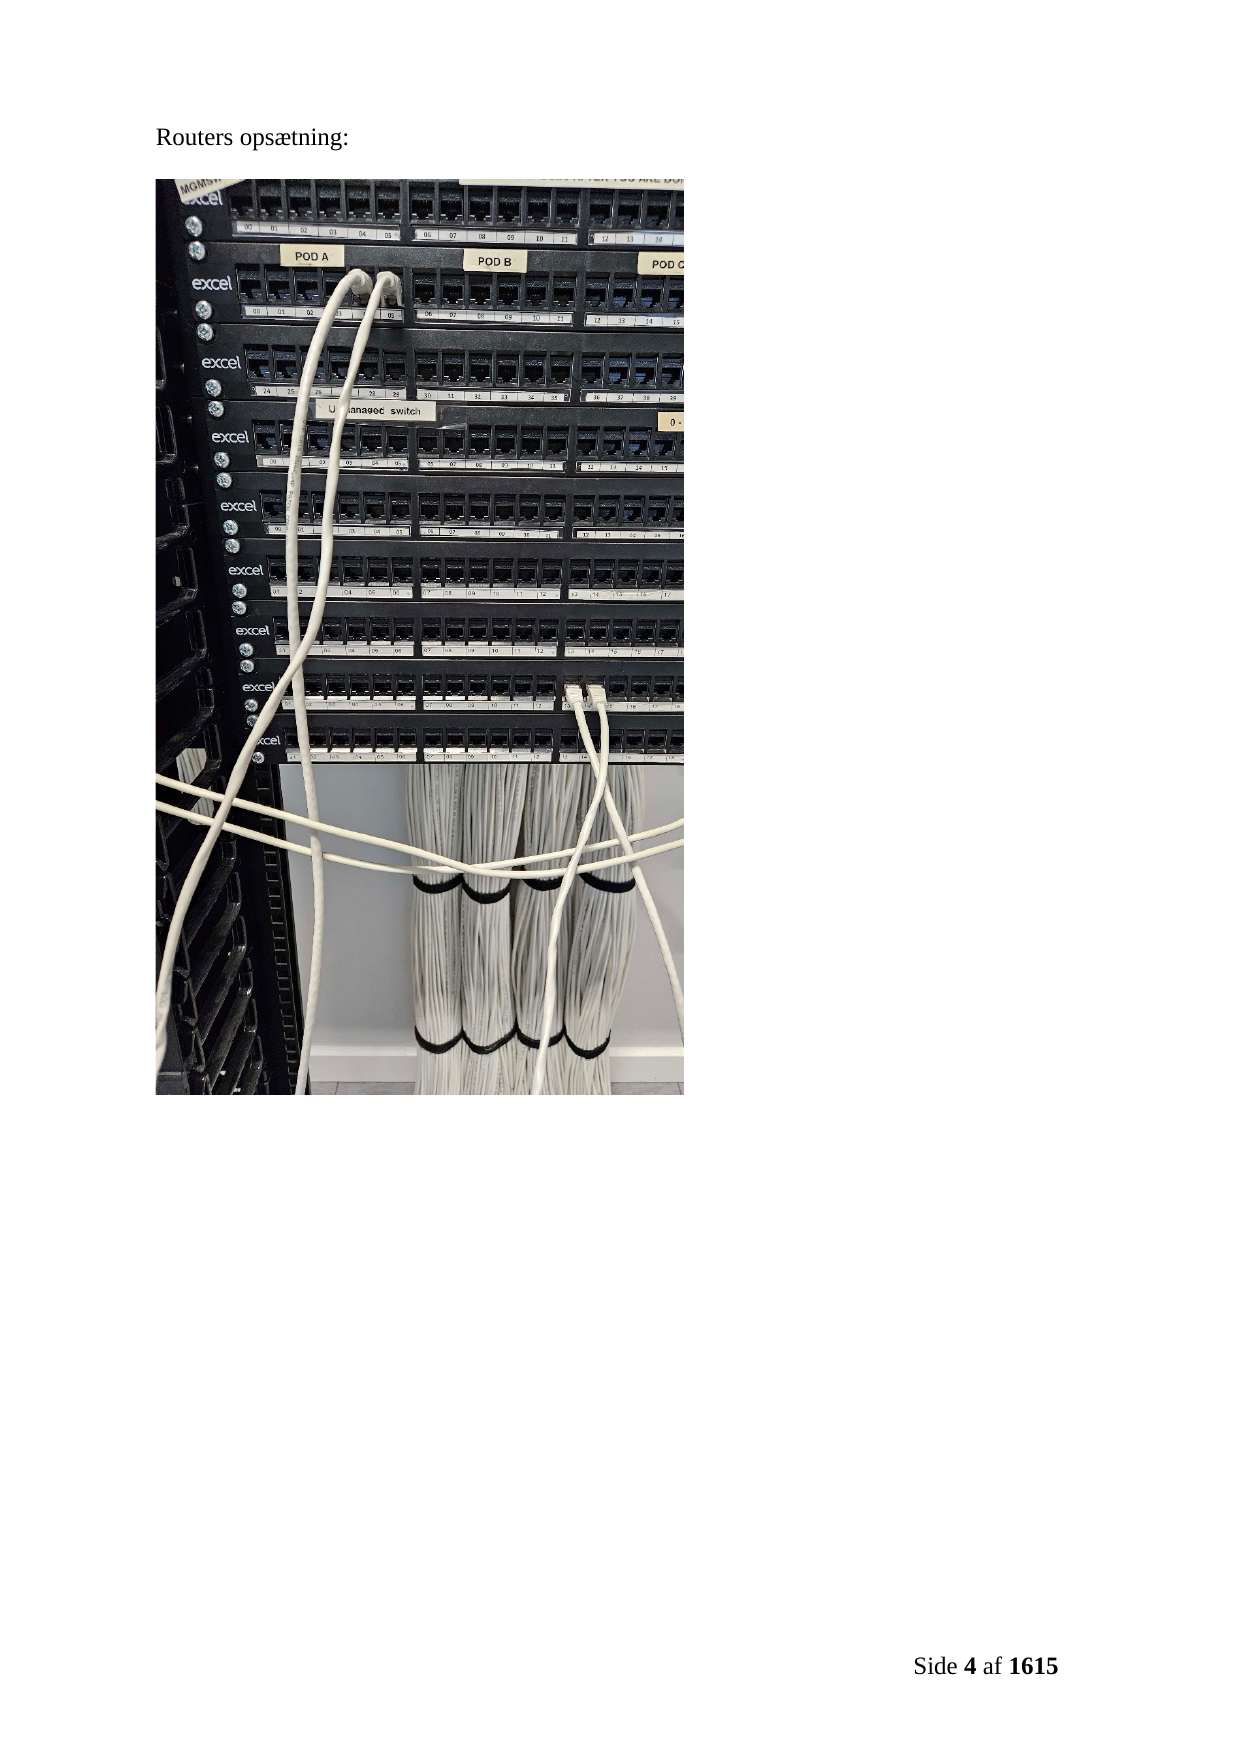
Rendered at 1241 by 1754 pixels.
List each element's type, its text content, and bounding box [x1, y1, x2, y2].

picture [155, 179, 684, 1094]
list Routers opsætning: [156, 122, 1122, 151]
